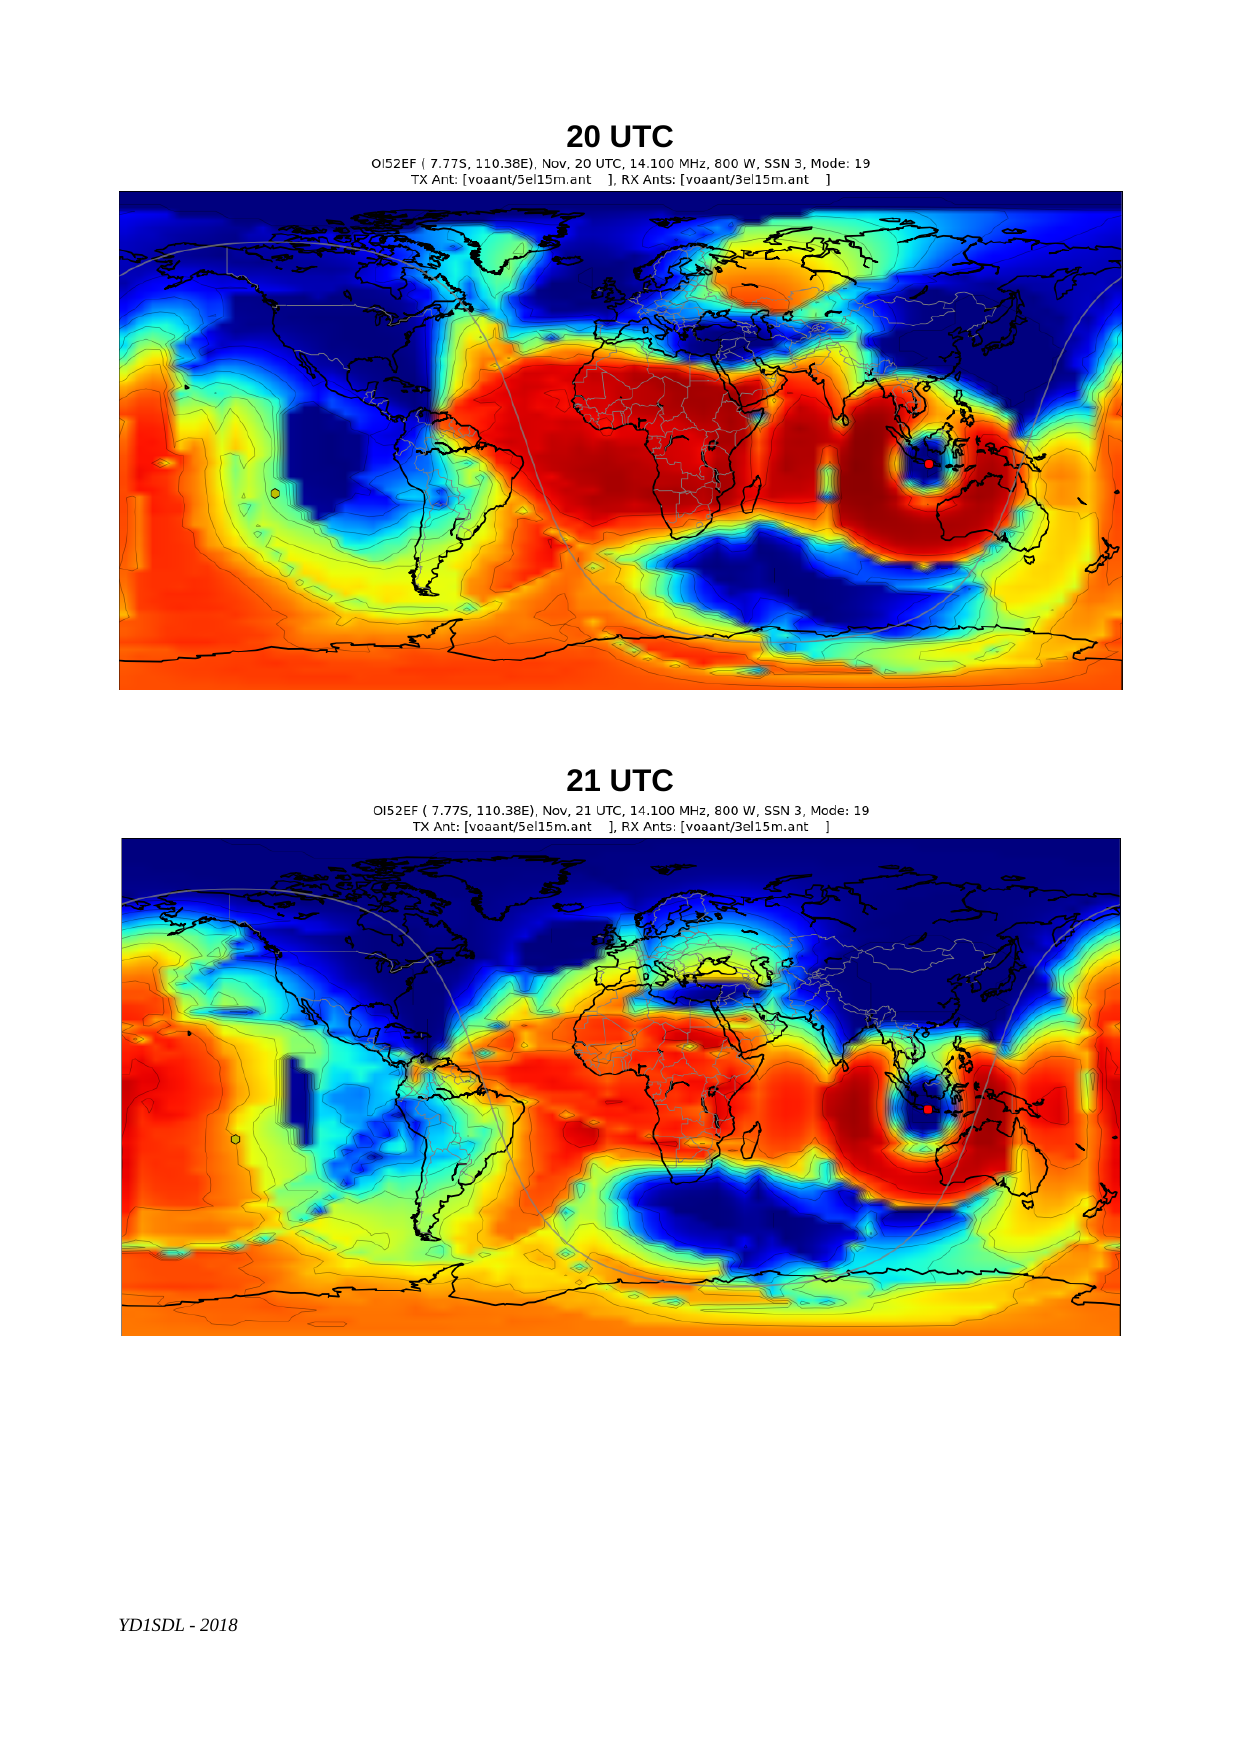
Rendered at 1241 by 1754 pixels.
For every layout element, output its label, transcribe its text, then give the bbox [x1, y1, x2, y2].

text 21 UTC [118, 762, 1122, 797]
picture [111, 154, 1129, 690]
picture [114, 797, 1127, 1336]
text 20 UTC [118, 118, 1122, 154]
